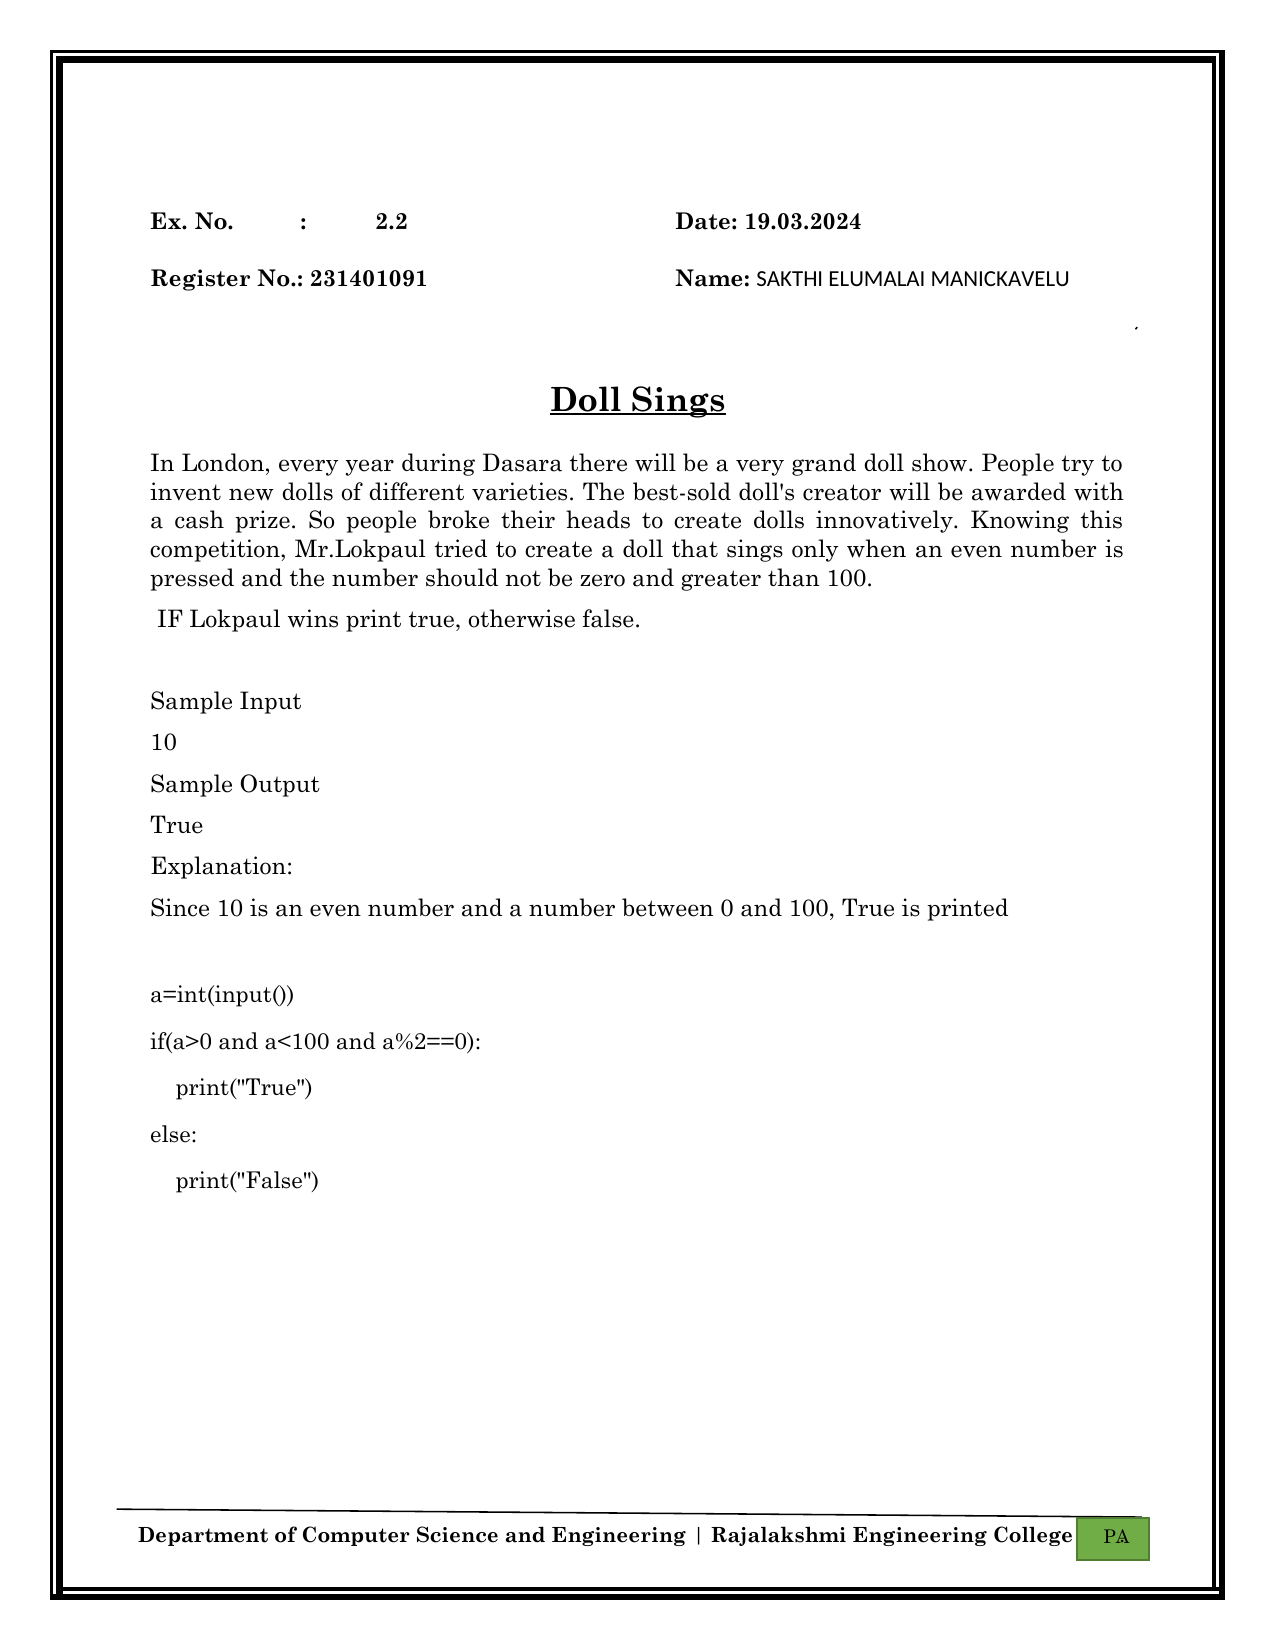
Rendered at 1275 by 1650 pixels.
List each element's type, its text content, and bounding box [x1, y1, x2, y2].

text else: [150, 1120, 1125, 1147]
text if(a>0 and a<100 and a%2==0): [150, 1027, 1125, 1054]
text print("True") [150, 1073, 1125, 1101]
text 10 [150, 727, 1125, 756]
text True [150, 810, 1125, 839]
text Explanation: [150, 851, 1125, 880]
text IF Lokpaul wins print true, otherwise false. [150, 604, 1125, 633]
text Doll Sings [150, 378, 1125, 418]
text Sample Input [150, 686, 1125, 714]
text Register No.: 231401091 Name: SAKTHI ELUMALAI MANICKAVELU [150, 264, 1125, 292]
text a=int(input()) [150, 980, 1125, 1008]
text print("False") [150, 1166, 1125, 1194]
text Since 10 is an even number and a number between 0 and 100, True is printed [150, 892, 1125, 921]
text In London, every year during Dasara there will be a very grand doll show. People try to invent new dolls of different varieties. The best-sold doll's creator will be awarded with a cash prize. So people broke their heads to create dolls innovatively. Knowing this competition, Mr.Lokpaul tried to create a doll that sings only when an even number is pressed and the number should not be zero and greater than 100. [150, 447, 1125, 592]
text Sample Output [150, 768, 1125, 797]
text Ex. No. : 2.2 Date: 19.03.2024 [150, 207, 1125, 235]
